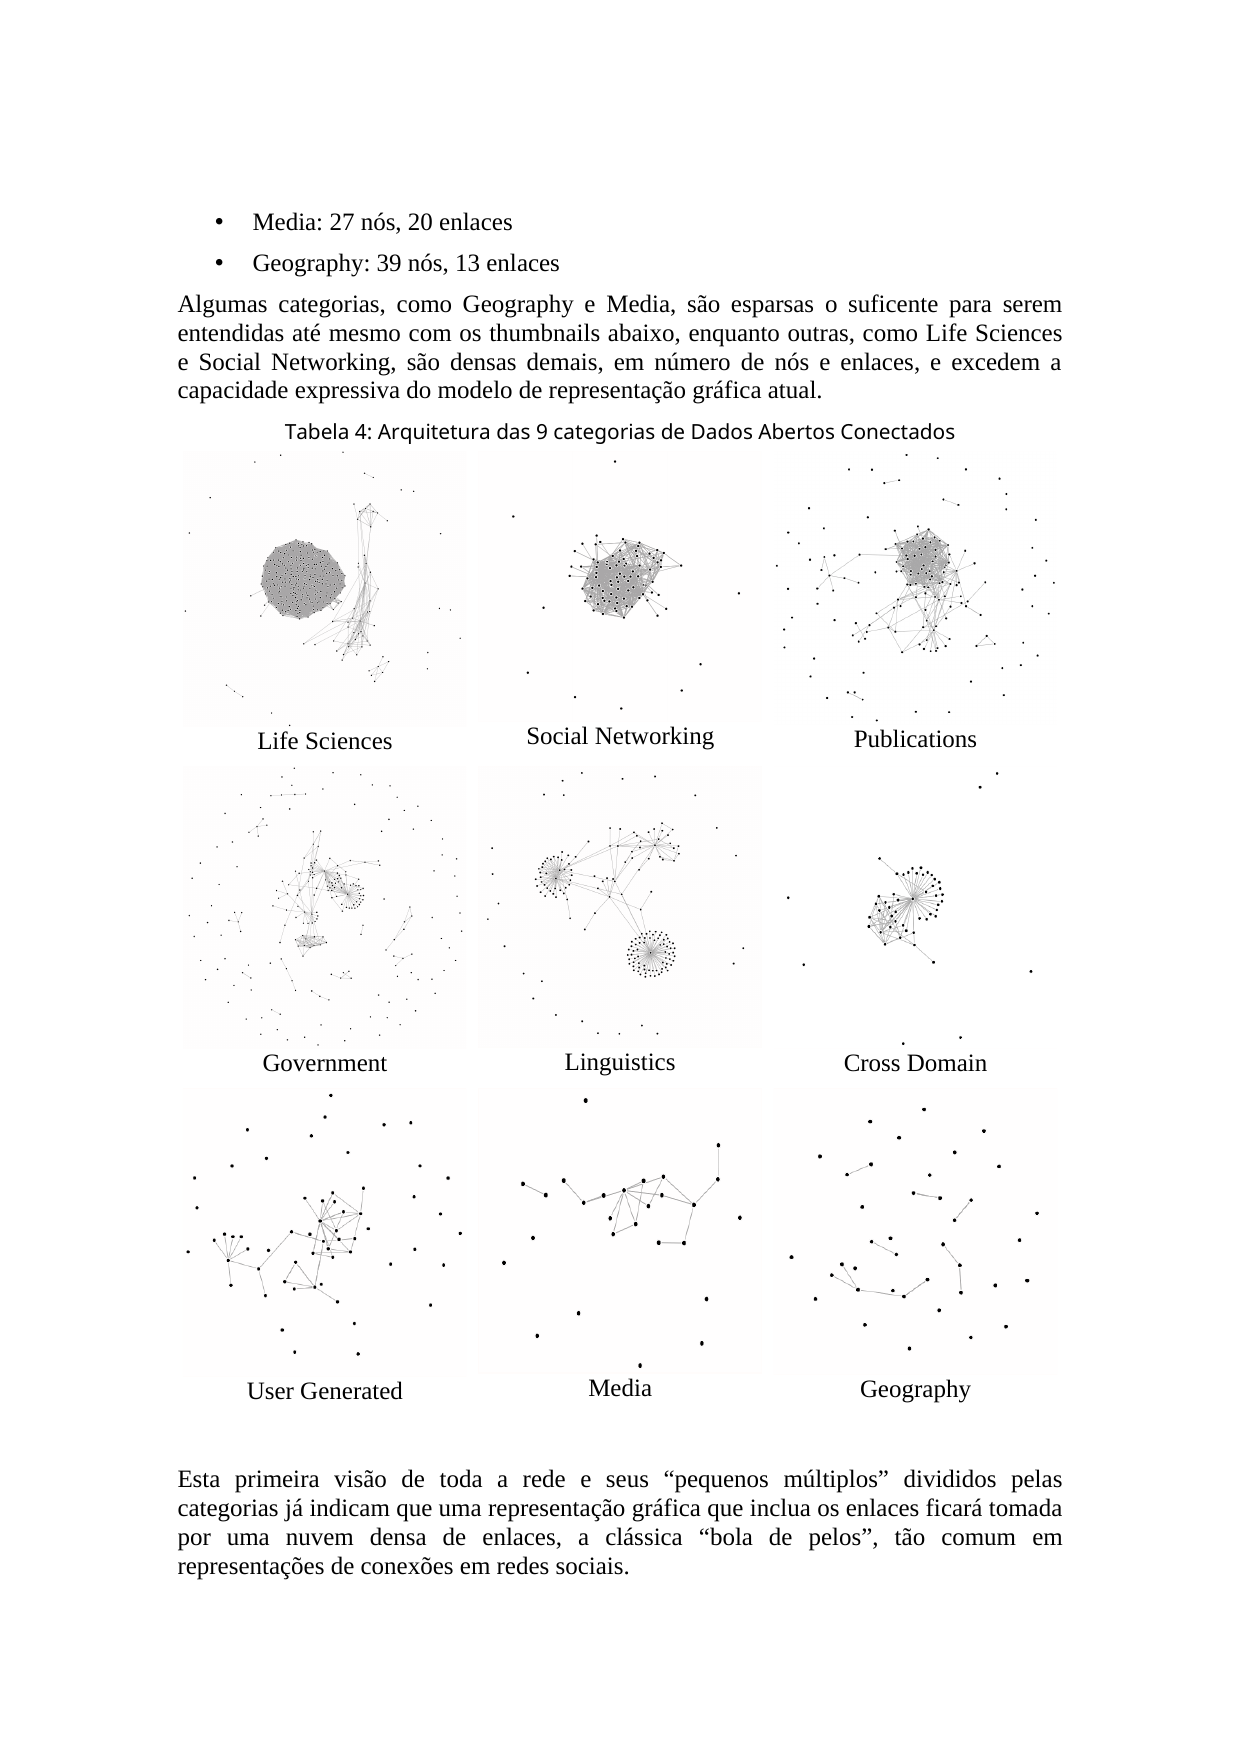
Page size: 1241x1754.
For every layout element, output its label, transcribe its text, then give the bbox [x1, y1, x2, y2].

table_cell Geography [768, 1083, 1063, 1411]
table_cell Linguistics [472, 761, 768, 1083]
table_cell Cross Domain [768, 761, 1063, 1083]
picture [773, 451, 1058, 725]
picture [478, 766, 762, 1048]
text Esta primeira visão de toda a rede e seus “pequenos múltiplos” divididos pelas categorias já indicam que uma representação gráfica que inclua os enlaces ficará tomada por uma nuvem densa de enlaces, a clássica “bola de pelos”, tão comum em representações de conexões em redes sociais. [177, 1464, 1063, 1579]
picture [773, 1088, 1058, 1375]
table_cell Government [177, 761, 472, 1083]
picture [182, 1088, 467, 1377]
picture [773, 766, 1058, 1049]
text Tabela 4: Arquitetura das 9 categorias de Dados Abertos Conectados [177, 417, 1063, 445]
picture [478, 1088, 762, 1374]
text Algumas categorias, como Geography e Media, são esparsas o suficente para serem entendidas até mesmo com os thumbnails abaixo, enquanto outras, como Life Sciences e Social Networking, são densas demais, em número de nós e enlaces, e excedem a capacidade expressiva do modelo de representação gráfica atual. [177, 289, 1063, 404]
table_header Social Networking [472, 445, 768, 761]
picture [182, 766, 467, 1049]
table_cell User Generated [177, 1083, 472, 1411]
table_header Life Sciences [177, 445, 472, 761]
picture [478, 451, 762, 722]
table_header Publications [768, 445, 1063, 761]
picture [182, 451, 467, 727]
list Geography: 39 nós, 13 enlaces [215, 248, 1063, 277]
list Media: 27 nós, 20 enlaces [215, 207, 1063, 236]
table_cell Media [472, 1083, 768, 1411]
